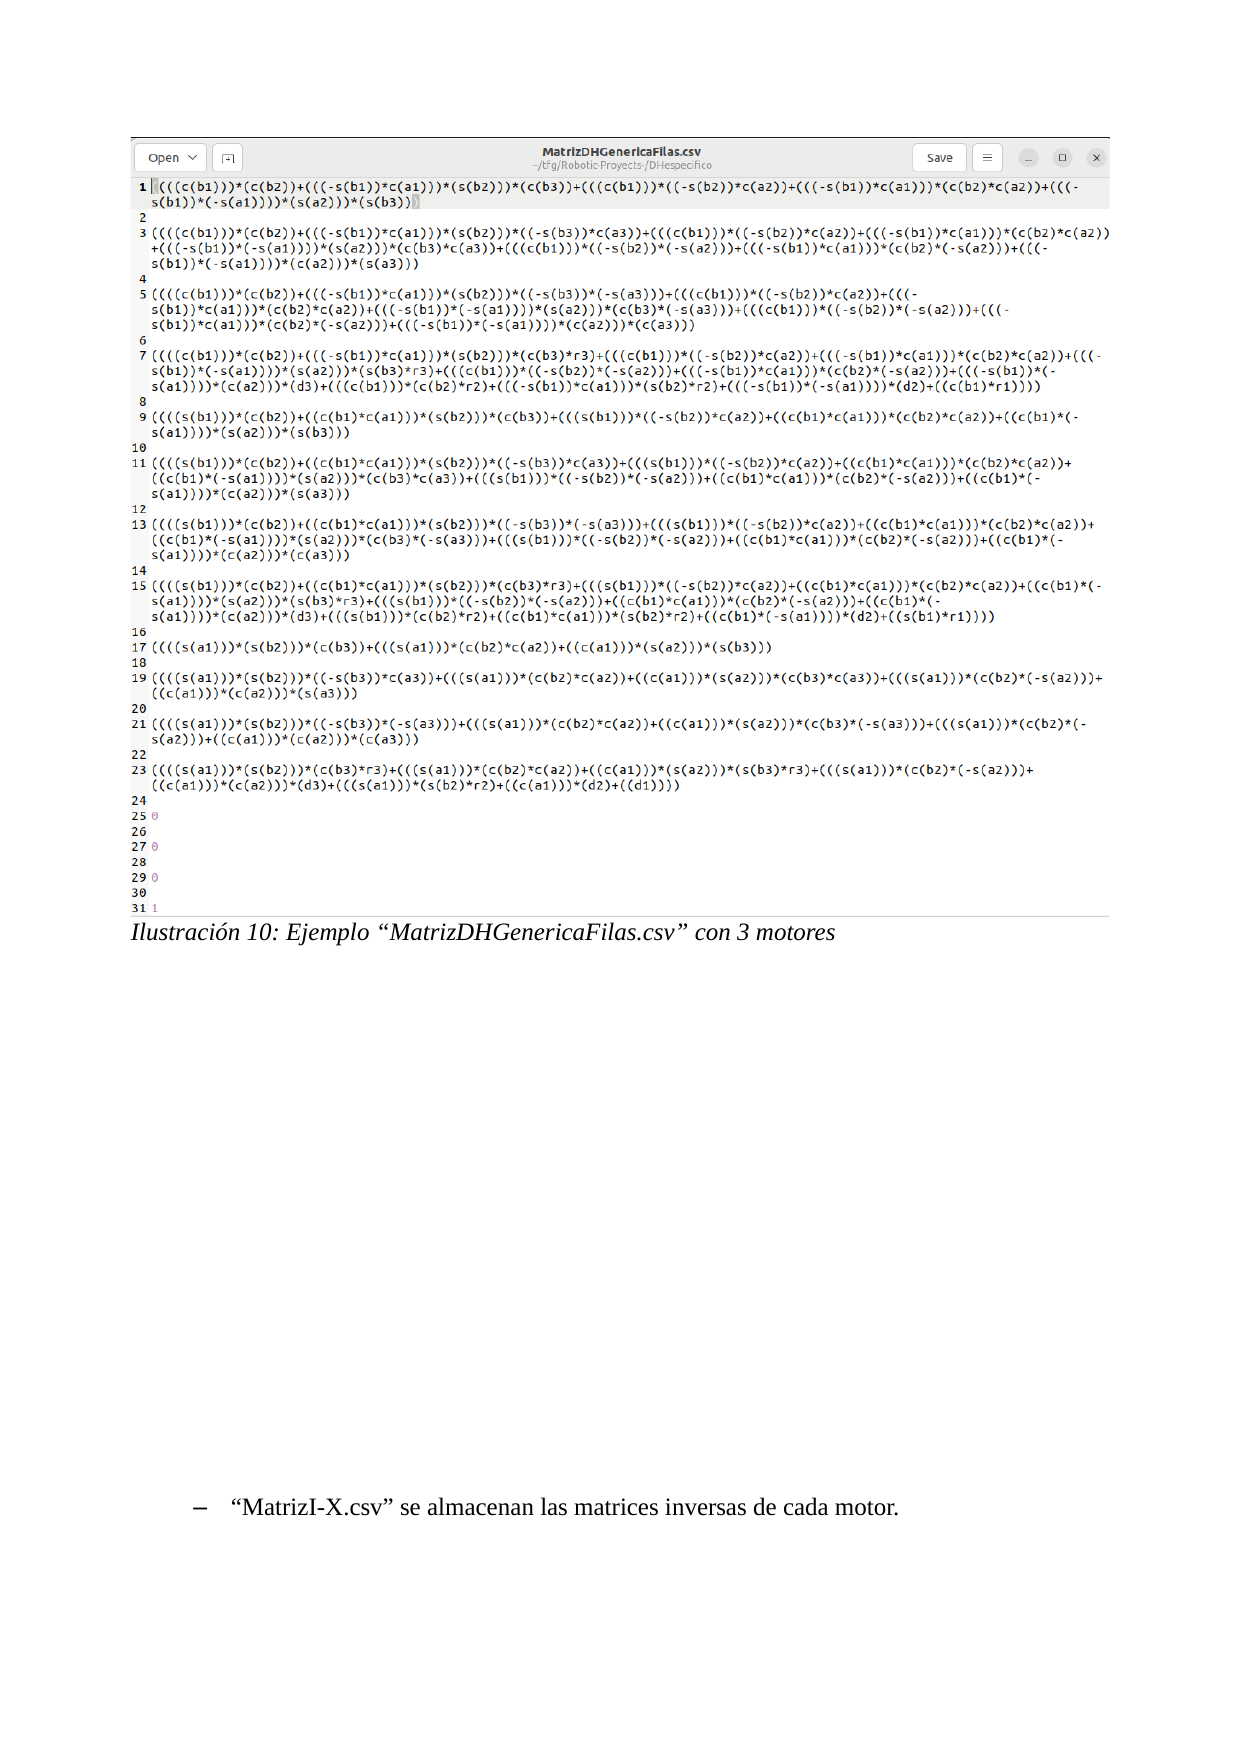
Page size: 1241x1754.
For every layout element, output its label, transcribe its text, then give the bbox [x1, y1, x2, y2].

text Ilustración 10: Ejemplo “MatrizDHGenericaFilas.csv” con 3 motores [131, 917, 1110, 946]
list “MatrizI-X.csv” se almacenan las matrices inversas de cada motor. [193, 1492, 1122, 1521]
